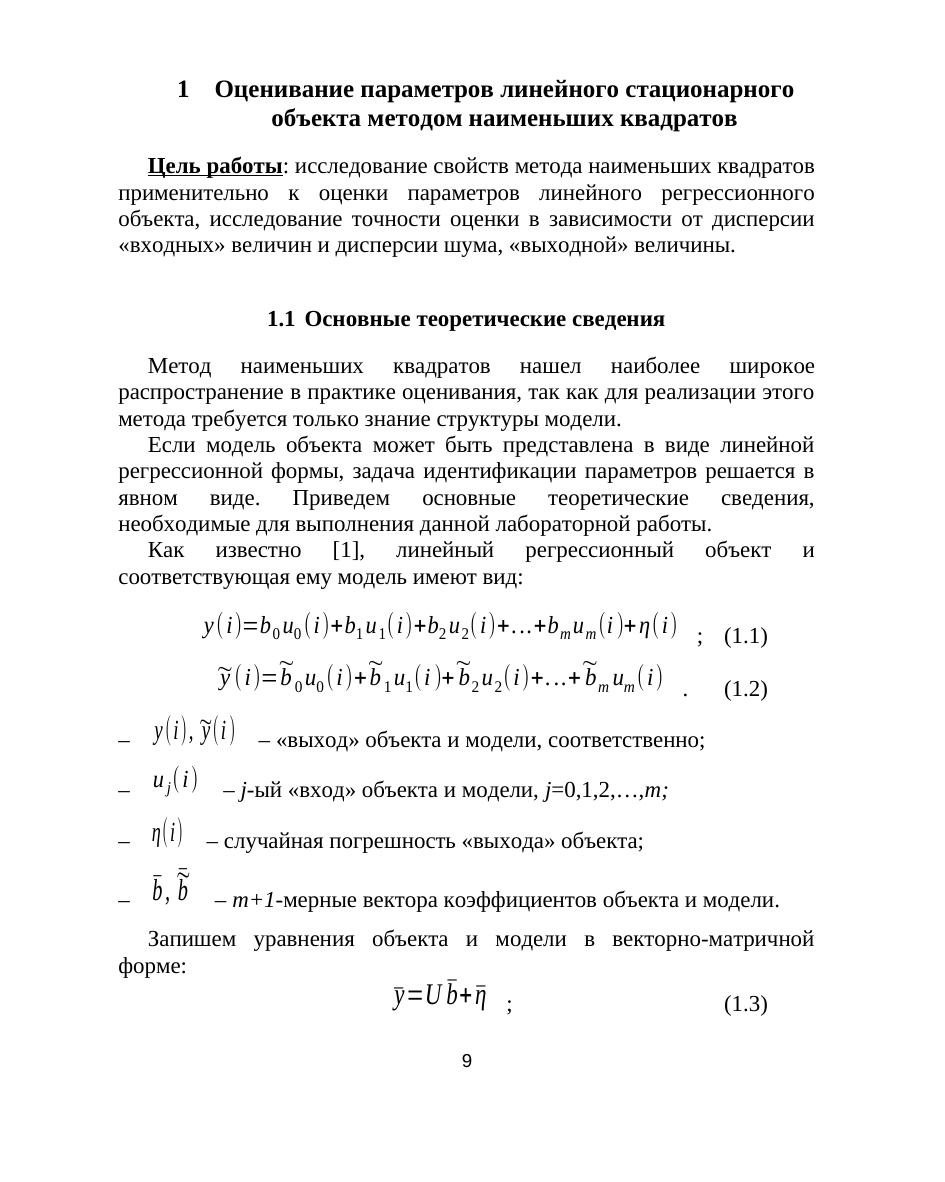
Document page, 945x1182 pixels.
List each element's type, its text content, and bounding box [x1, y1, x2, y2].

text – – «выход» объекта и модели, соответственно; [118, 714, 816, 752]
list Оценивание параметров линейного стационарного объекта методом наименьших квадратов [156, 74, 816, 131]
text Метод наименьших квадратов нашел наиболее широкое распространение в практике оценивания, так как для реализации этого метода требуется только знание структуры модели. [118, 352, 816, 431]
text – – случайная погрешность «выхода» объекта; [118, 815, 816, 854]
text Если модель объекта может быть представлена в виде линейной регрессионной формы, задача идентификации параметров решается в явном виде. Приведем основные теоретические сведения, необходимые для выполнения данной лабораторной работы. [118, 431, 816, 536]
text . (1.2) [118, 661, 816, 701]
text ; (1.3) [118, 978, 816, 1016]
text Как известно [1], линейный регрессионный объект и соответствующая ему модель имеют вид: [118, 536, 816, 589]
list Основные теоретические сведения [267, 305, 816, 331]
text Цель работы: исследование свойств метода наименьших квадратов применительно к оценки параметров линейного регрессионного объекта, исследование точности оценки в зависимости от дисперсии «входных» величин и дисперсии шума, «выходной» величины. [118, 152, 816, 258]
text – – m+1-мерные вектора коэффициентов объекта и модели. [118, 866, 816, 913]
text Запишем уравнения объекта и модели в векторно-матричной форме: [118, 925, 816, 978]
text – – j-ый «вход» объекта и модели, j=0,1,2,…,m; [118, 764, 816, 803]
text ; (1.1) [118, 610, 816, 648]
